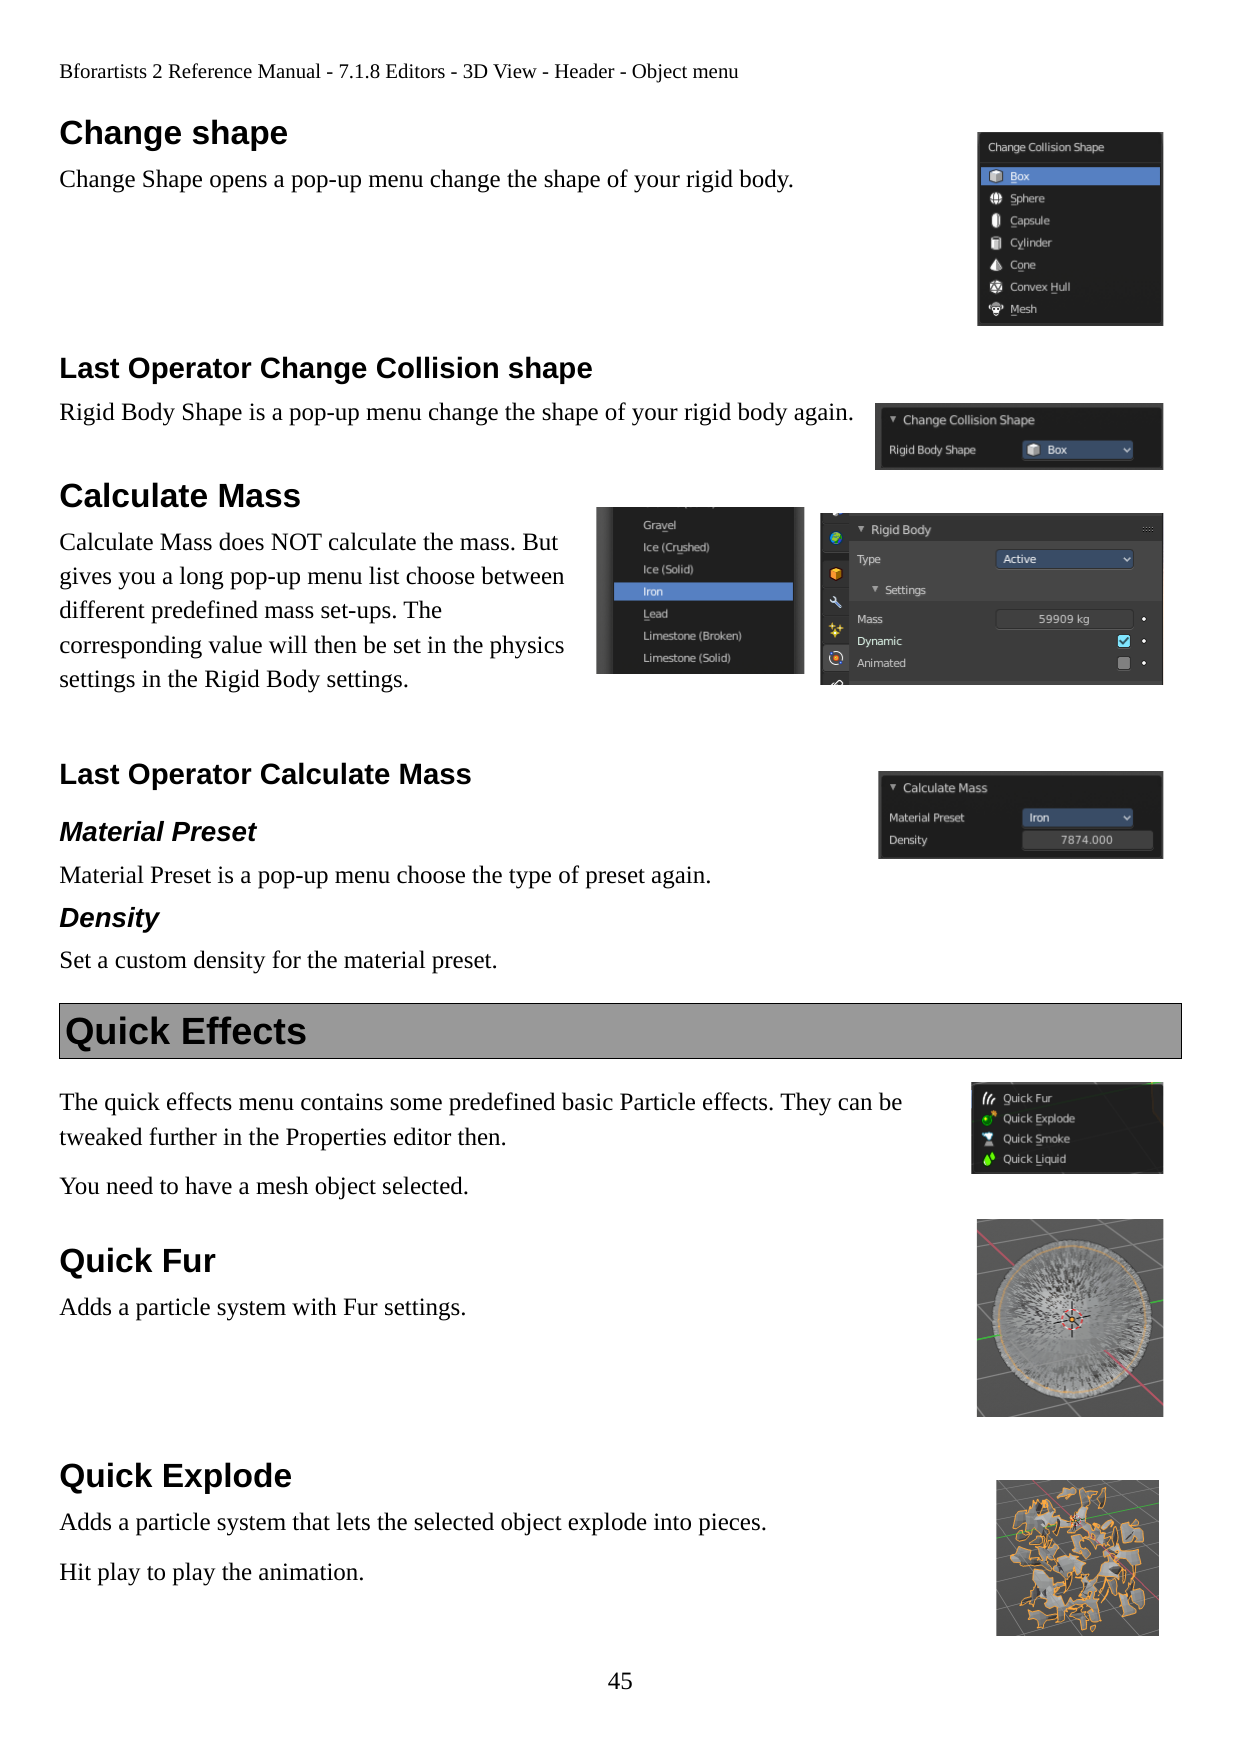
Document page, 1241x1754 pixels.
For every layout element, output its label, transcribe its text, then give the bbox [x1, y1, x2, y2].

picture [596, 507, 805, 674]
subtitle Material Preset [59, 816, 878, 847]
picture [977, 132, 1164, 326]
subtitle [1164, 816, 1181, 847]
text Rigid Body Shape is a pop-up menu change the shape of your rigid body again. [59, 397, 1181, 426]
subtitle Calculate Mass [59, 475, 1181, 514]
text The quick effects menu contains some predefined basic Particle effects. They can be tweaked further in the Properties editor then. [59, 1087, 971, 1150]
subtitle Quick Explode [59, 1456, 1181, 1495]
text Adds a particle system with Fur settings. [59, 1292, 976, 1321]
picture [878, 771, 1164, 859]
subtitle [1164, 1241, 1181, 1279]
picture [996, 1480, 1159, 1636]
subtitle Quick Fur [59, 1241, 976, 1279]
table_header Quick Effects [60, 1004, 1181, 1058]
text Material Preset is a pop-up menu choose the type of preset again. [59, 860, 1181, 889]
subtitle Last Operator Calculate Mass [59, 757, 1181, 791]
picture [976, 1219, 1164, 1417]
subtitle Change shape [59, 113, 1181, 151]
picture [820, 513, 1164, 685]
text Set a custom density for the material preset. [59, 946, 1181, 974]
text Hit play to play the animation. [59, 1557, 996, 1585]
text Adds a particle system that lets the selected object explode into pieces. [59, 1507, 996, 1536]
picture [875, 403, 1164, 470]
picture [971, 1082, 1164, 1174]
text Change Shape opens a pop-up menu change the shape of your rigid body. [59, 164, 977, 192]
subtitle Density [59, 901, 1181, 933]
subtitle Last Operator Change Collision shape [59, 351, 1181, 384]
text Calculate Mass does NOT calculate the mass. But gives you a long pop-up menu list choose between different predefined mass set-ups. The corresponding value will then be set in the physics settings in the Rigid Body settings. [59, 527, 1181, 693]
text You need to have a mesh object selected. [59, 1171, 1181, 1199]
